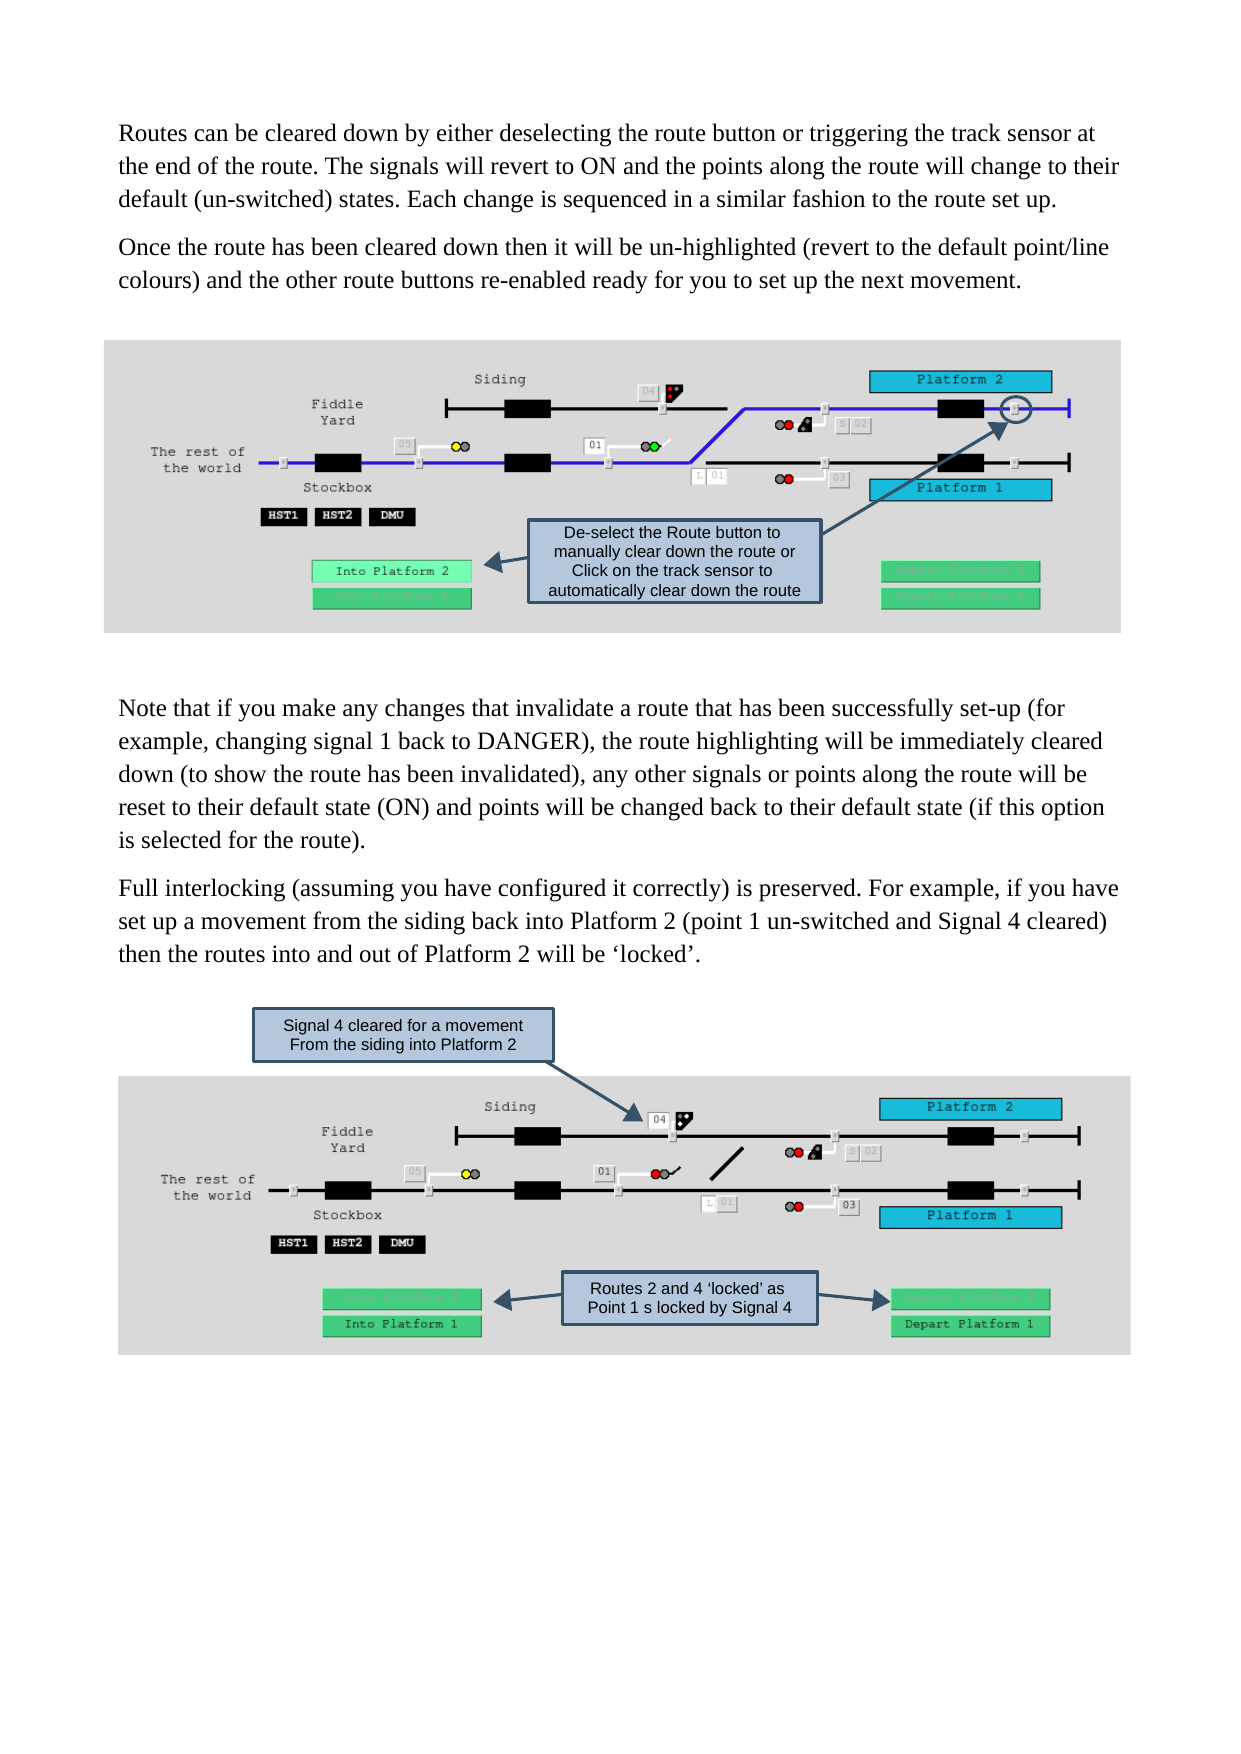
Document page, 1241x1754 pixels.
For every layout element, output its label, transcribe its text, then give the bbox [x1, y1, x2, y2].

text Full interlocking (assuming you have configured it correctly) is preserved. For example, if you have set up a movement from the siding back into Platform 2 (point 1 un-switched and Signal 4 cleared) then the routes into and out of Platform 2 will be ‘locked’. [118, 873, 1122, 968]
text Once the route has been cleared down then it will be un-highlighted (revert to the default point/line colours) and the other route buttons re-enabled ready for you to set up the next movement. [118, 232, 1122, 293]
picture [103, 340, 1121, 633]
text Routes can be cleared down by either deselecting the route button or triggering the track sensor at the end of the route. The signals will revert to ON and the points along the route will change to their default (un-switched) states. Each change is sequenced in a similar fashion to the route set up. [118, 118, 1122, 213]
text Note that if you make any changes that invalidate a route that has been successfully set-up (for example, changing signal 1 back to DANGER), the route highlighting will be immediately cleared down (to show the route has been invalidated), any other signals or points along the route will be reset to their default state (ON) and points will be changed back to their default state (if this option is selected for the route). [118, 693, 1122, 854]
picture [118, 1076, 1131, 1355]
